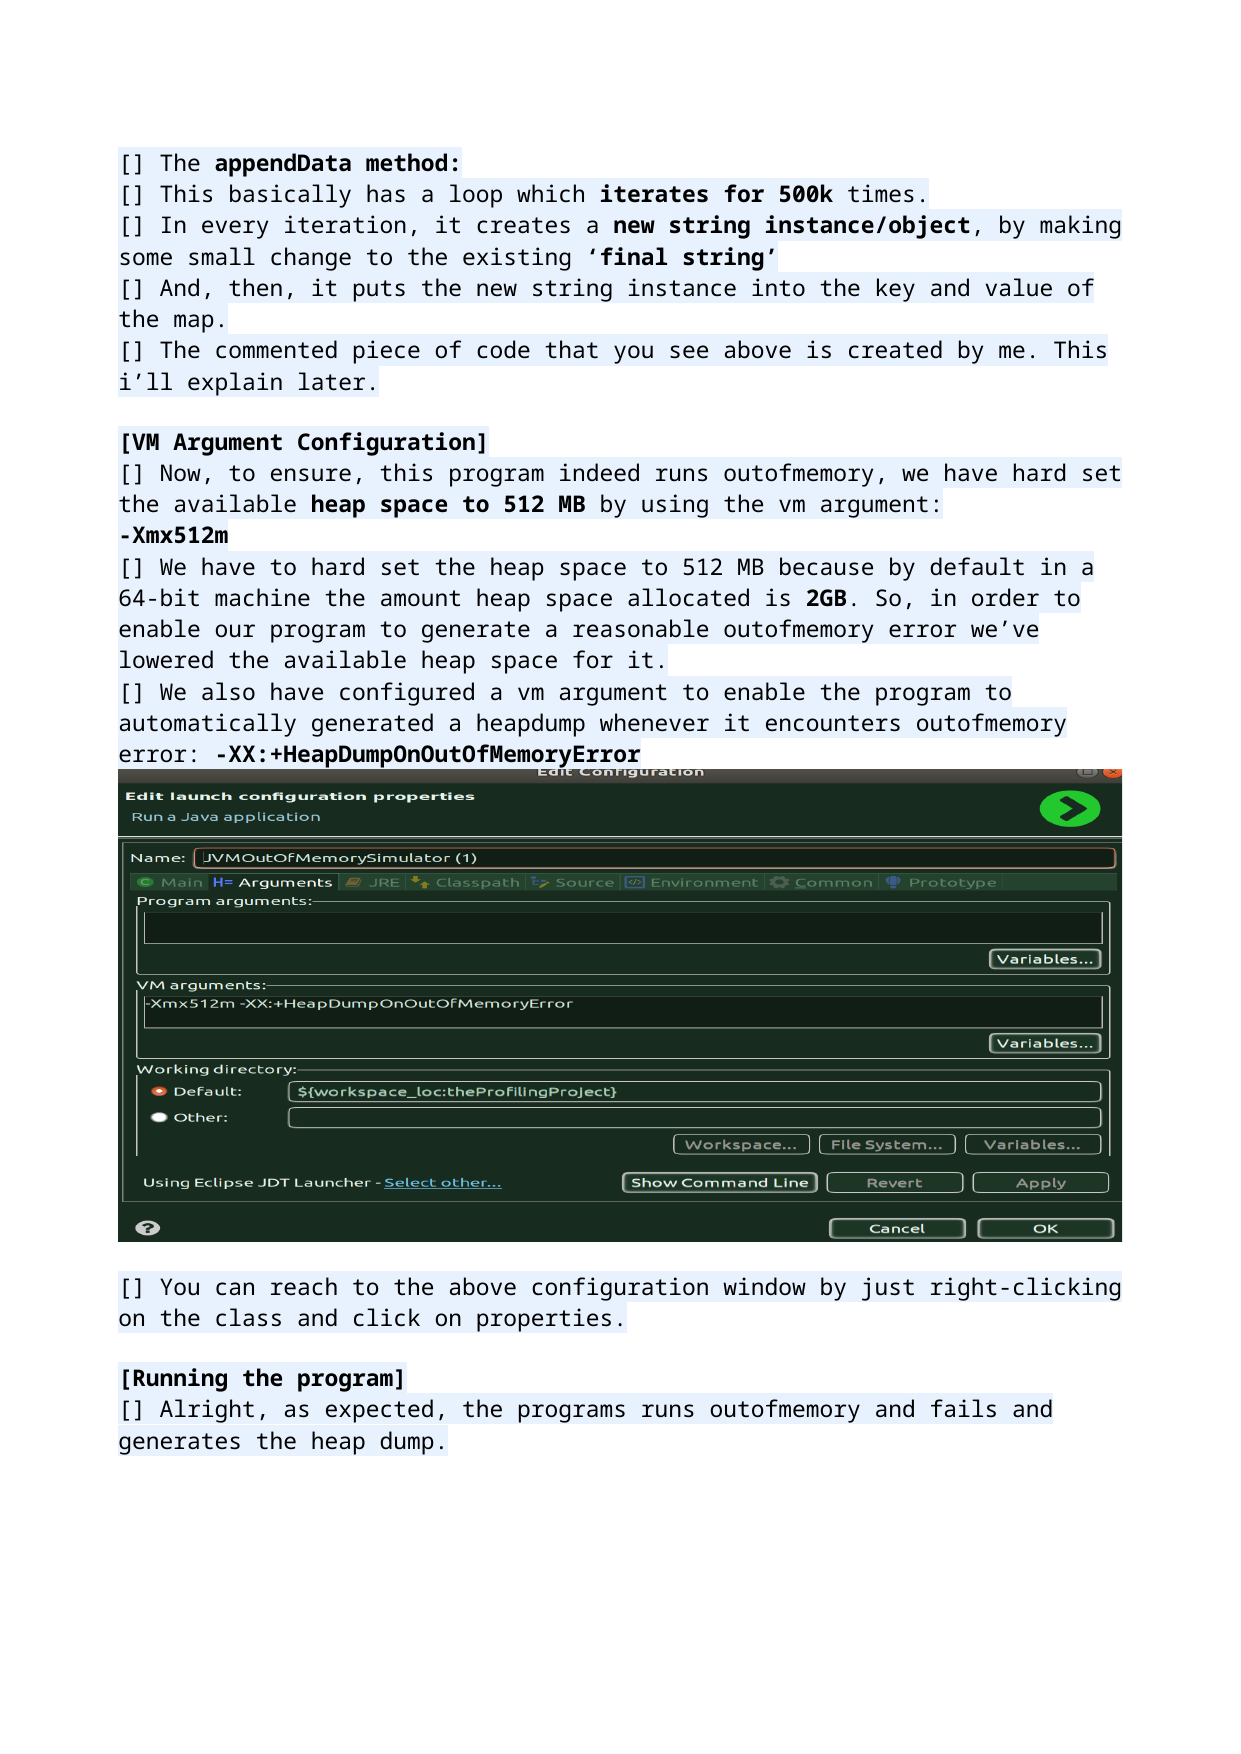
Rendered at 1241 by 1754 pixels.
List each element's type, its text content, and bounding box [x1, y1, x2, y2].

text [] And, then, it puts the new string instance into the key and value of the map. [118, 272, 1122, 334]
text [] You can reach to the above configuration window by just right-clicking on the class and click on properties. [118, 1271, 1122, 1333]
text [] The appendData method: [118, 147, 1122, 178]
text [] We also have configured a vm argument to enable the program to automatically generated a heapdump whenever it encounters outofmemory error: -XX:+HeapDumpOnOutOfMemoryError [118, 676, 1122, 769]
text [] This basically has a loop which iterates for 500k times. [118, 178, 1122, 209]
text [] We have to hard set the heap space to 512 MB because by default in a 64-bit machine the amount heap space allocated is 2GB. So, in order to enable our program to generate a reasonable outofmemory error we’ve lowered the available heap space for it. [118, 551, 1122, 676]
text [VM Argument Configuration] [118, 426, 1122, 457]
text [] Alright, as expected, the programs runs outofmemory and fails and generates the heap dump. [118, 1393, 1122, 1456]
text [] Now, to ensure, this program indeed runs outofmemory, we have hard set the available heap space to 512 MB by using the vm argument: [118, 457, 1122, 519]
text -Xmx512m [118, 519, 1122, 551]
text [Running the program] [118, 1362, 1122, 1393]
picture [118, 769, 1123, 1242]
text [] The commented piece of code that you see above is created by me. This i’ll explain later. [118, 334, 1122, 397]
text [] In every iteration, it creates a new string instance/object, by making some small change to the existing ‘final string’ [118, 209, 1122, 272]
